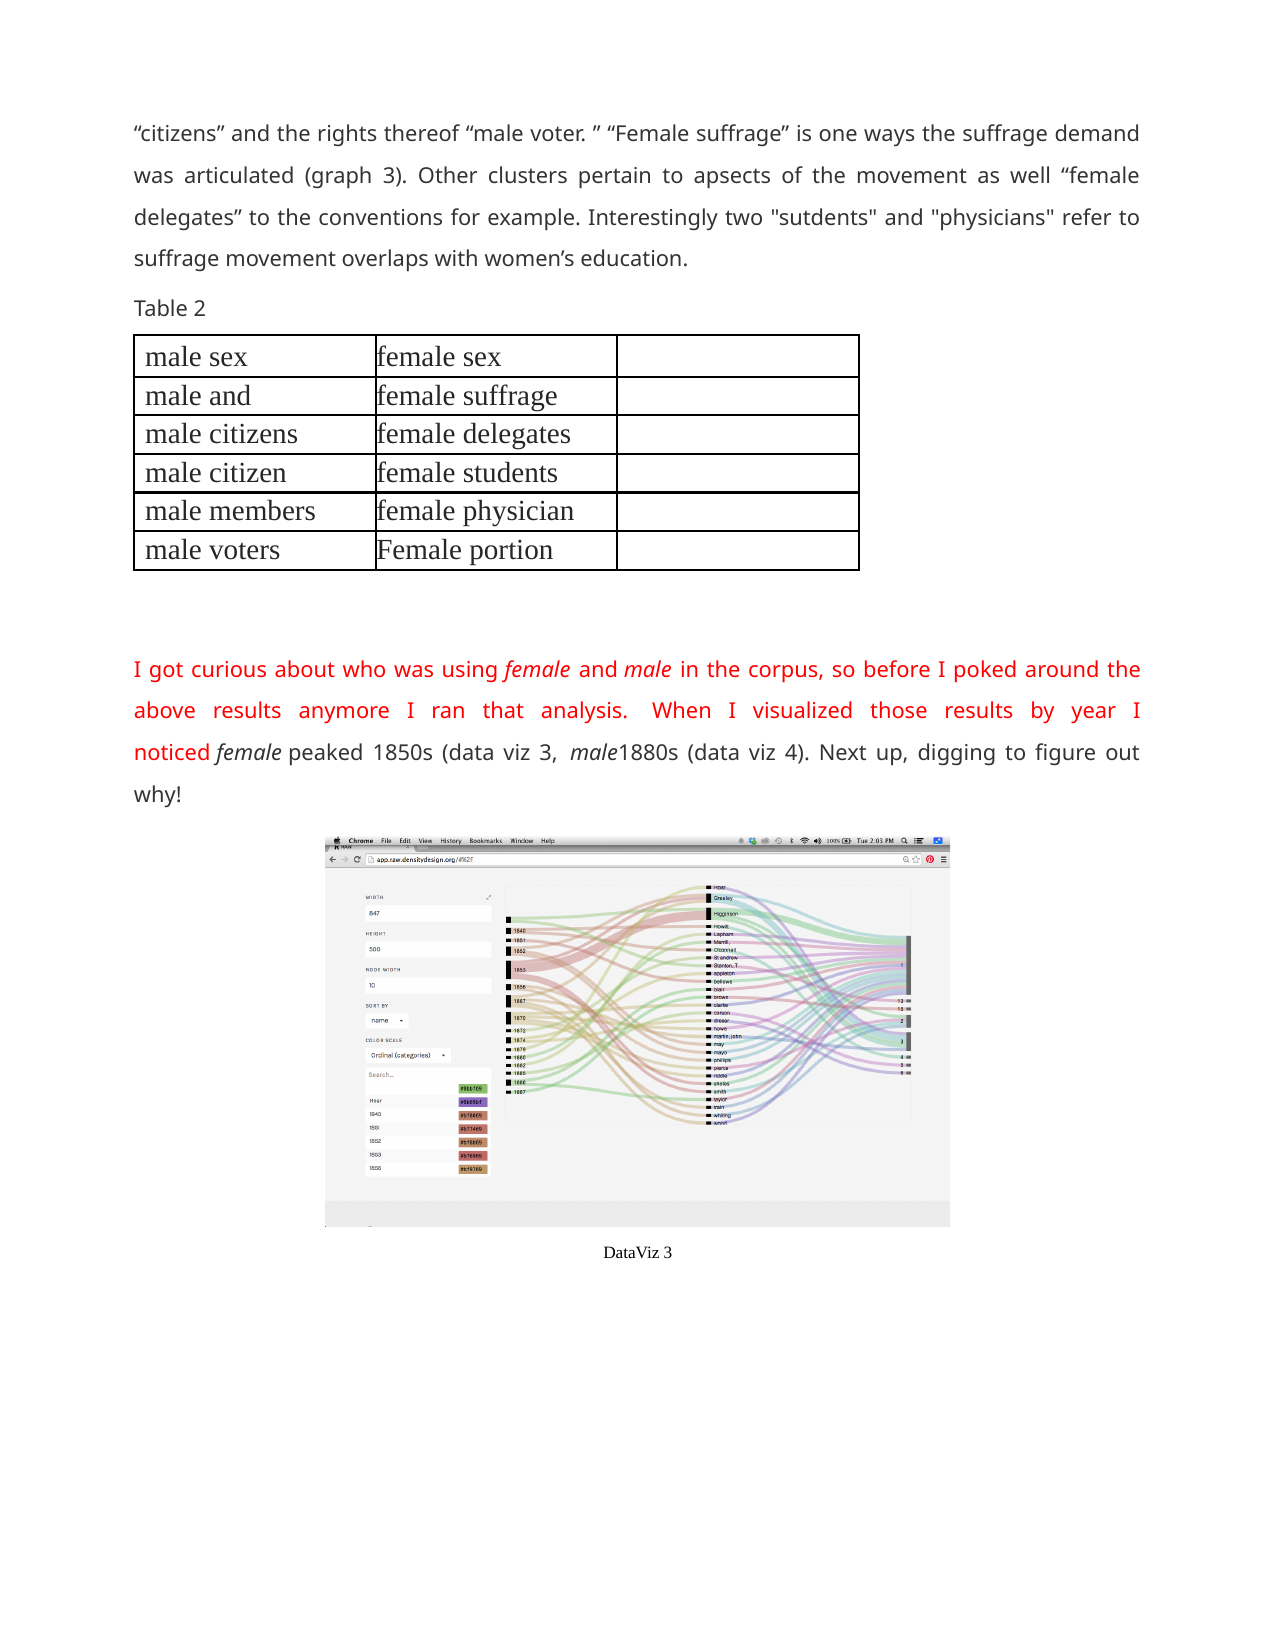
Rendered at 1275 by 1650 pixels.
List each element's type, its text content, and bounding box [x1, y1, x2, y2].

table_header male sex [135, 336, 375, 376]
table_header [618, 336, 858, 376]
table_cell Female portion [377, 532, 616, 568]
picture [325, 836, 951, 1227]
table_cell DataViz 3 [308, 1243, 967, 1262]
text Table 2 [134, 293, 1141, 322]
table_cell male voters [135, 532, 375, 568]
table_cell [618, 378, 858, 414]
text I got curious about who was using female and male in the corpus, so before I poked around the above results anymore I ran that analysis. When I visualized those results by year I noticed female peaked 1850s (data viz 3, male1880s (data viz 4). Next up, digging to figure out why! [134, 571, 1141, 809]
table_cell male citizens [135, 416, 375, 453]
table_cell [618, 532, 858, 568]
table_cell female suffrage [377, 378, 616, 414]
table_header [308, 821, 967, 1242]
table_cell [618, 494, 858, 530]
table_cell female physician [377, 494, 616, 530]
table_cell female delegates [377, 416, 616, 453]
table_cell male citizen [135, 455, 375, 491]
table_header female sex [377, 336, 616, 376]
table_cell male members [135, 494, 375, 530]
table_cell male and [135, 378, 375, 414]
table_cell [618, 455, 858, 491]
table_cell female students [377, 455, 616, 491]
text “citizens” and the rights thereof “male voter. ” “Female suffrage” is one ways the suffrage demand was articulated (graph 3). Other clusters pertain to apsects of the movement as well “female delegates” to the conventions for example. Interestingly two "sutdents" and "physicians" refer to suffrage movement overlaps with women’s education. [134, 118, 1141, 273]
table_cell [618, 416, 858, 453]
